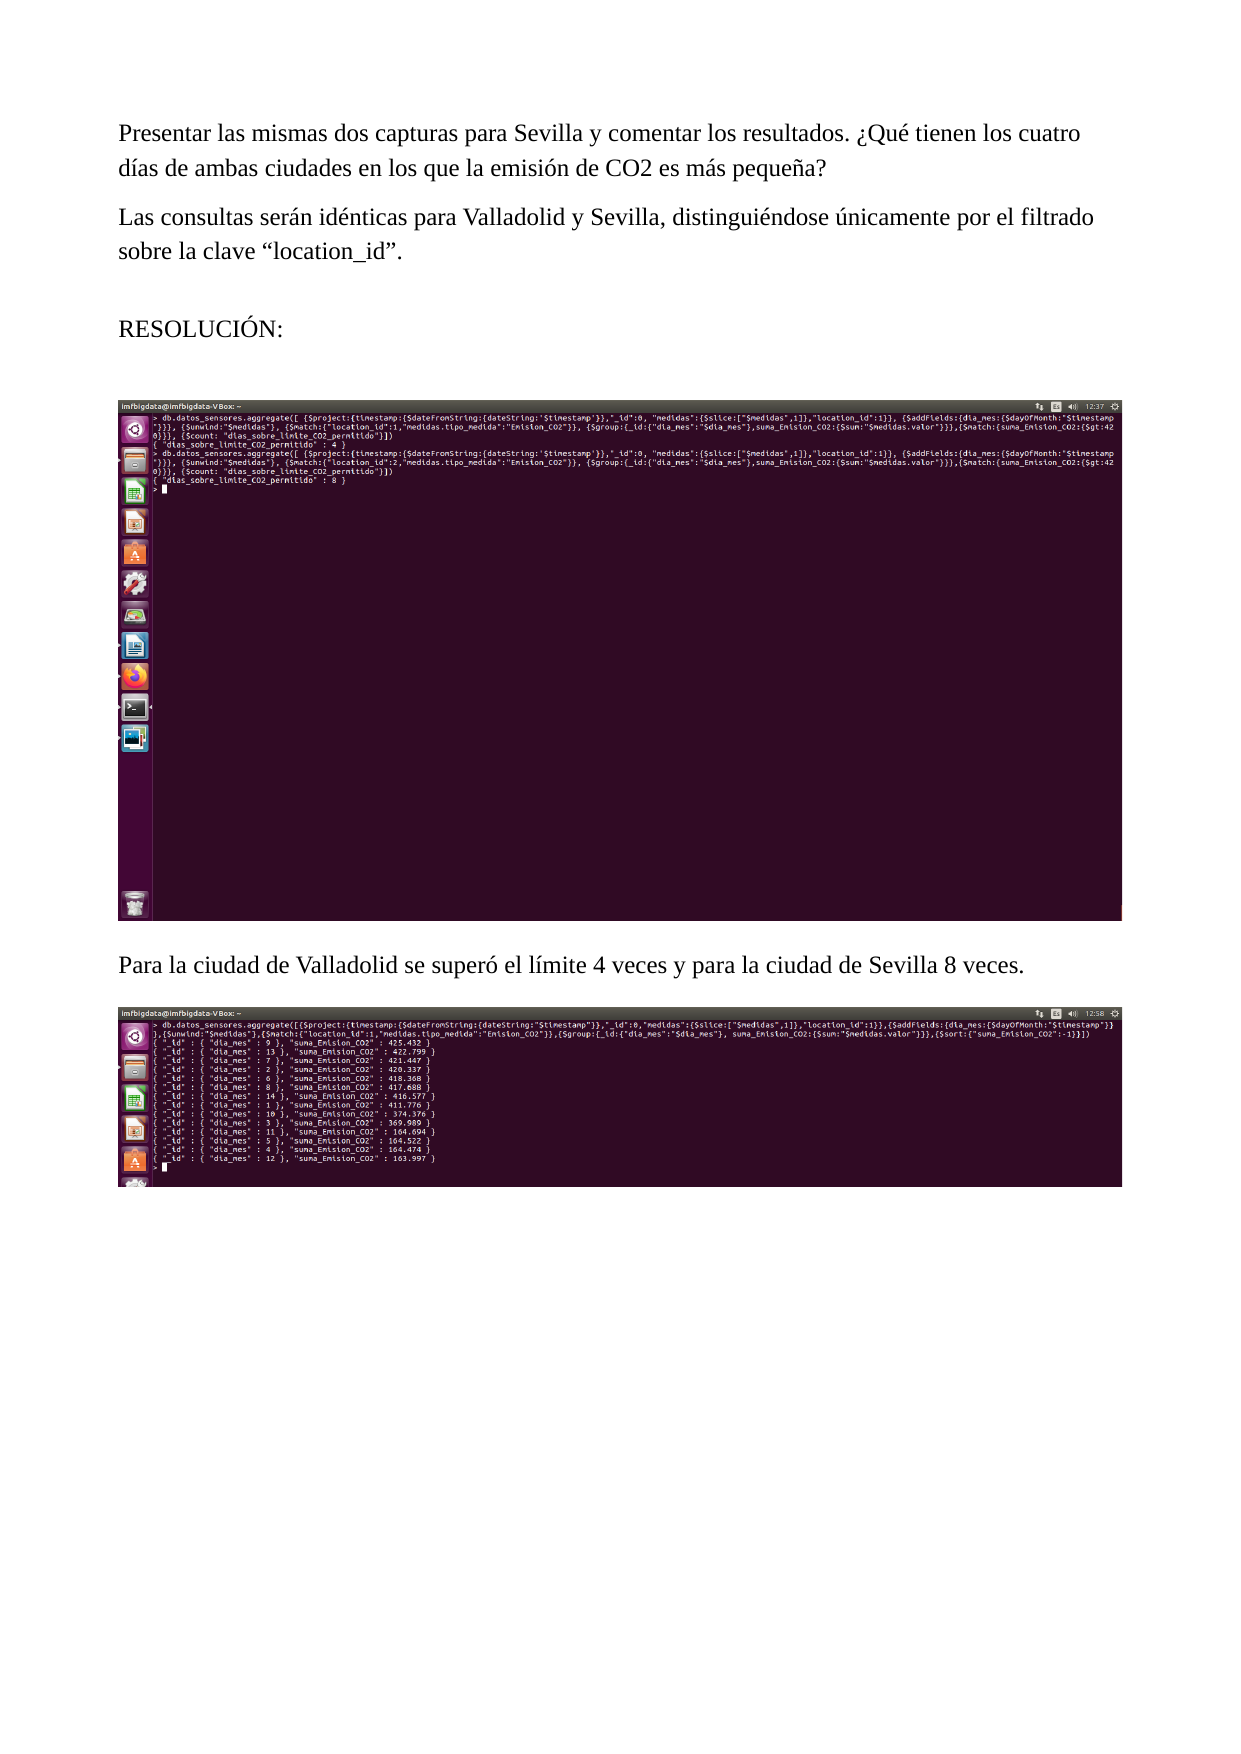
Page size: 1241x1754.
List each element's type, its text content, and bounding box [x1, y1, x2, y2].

text Las consultas serán idénticas para Valladolid y Sevilla, distinguiéndose únicamente por el filtrado sobre la clave “location_id”. [118, 202, 1122, 265]
text Presentar las mismas dos capturas para Sevilla y comentar los resultados. ¿Qué tienen los cuatro días de ambas ciudades en los que la emisión de CO2 es más pequeña? [118, 118, 1122, 181]
text RESOLUCIÓN: [118, 314, 1122, 343]
text Para la ciudad de Valladolid se superó el límite 4 veces y para la ciudad de Sevilla 8 veces. [118, 950, 1122, 978]
picture [118, 400, 1123, 921]
